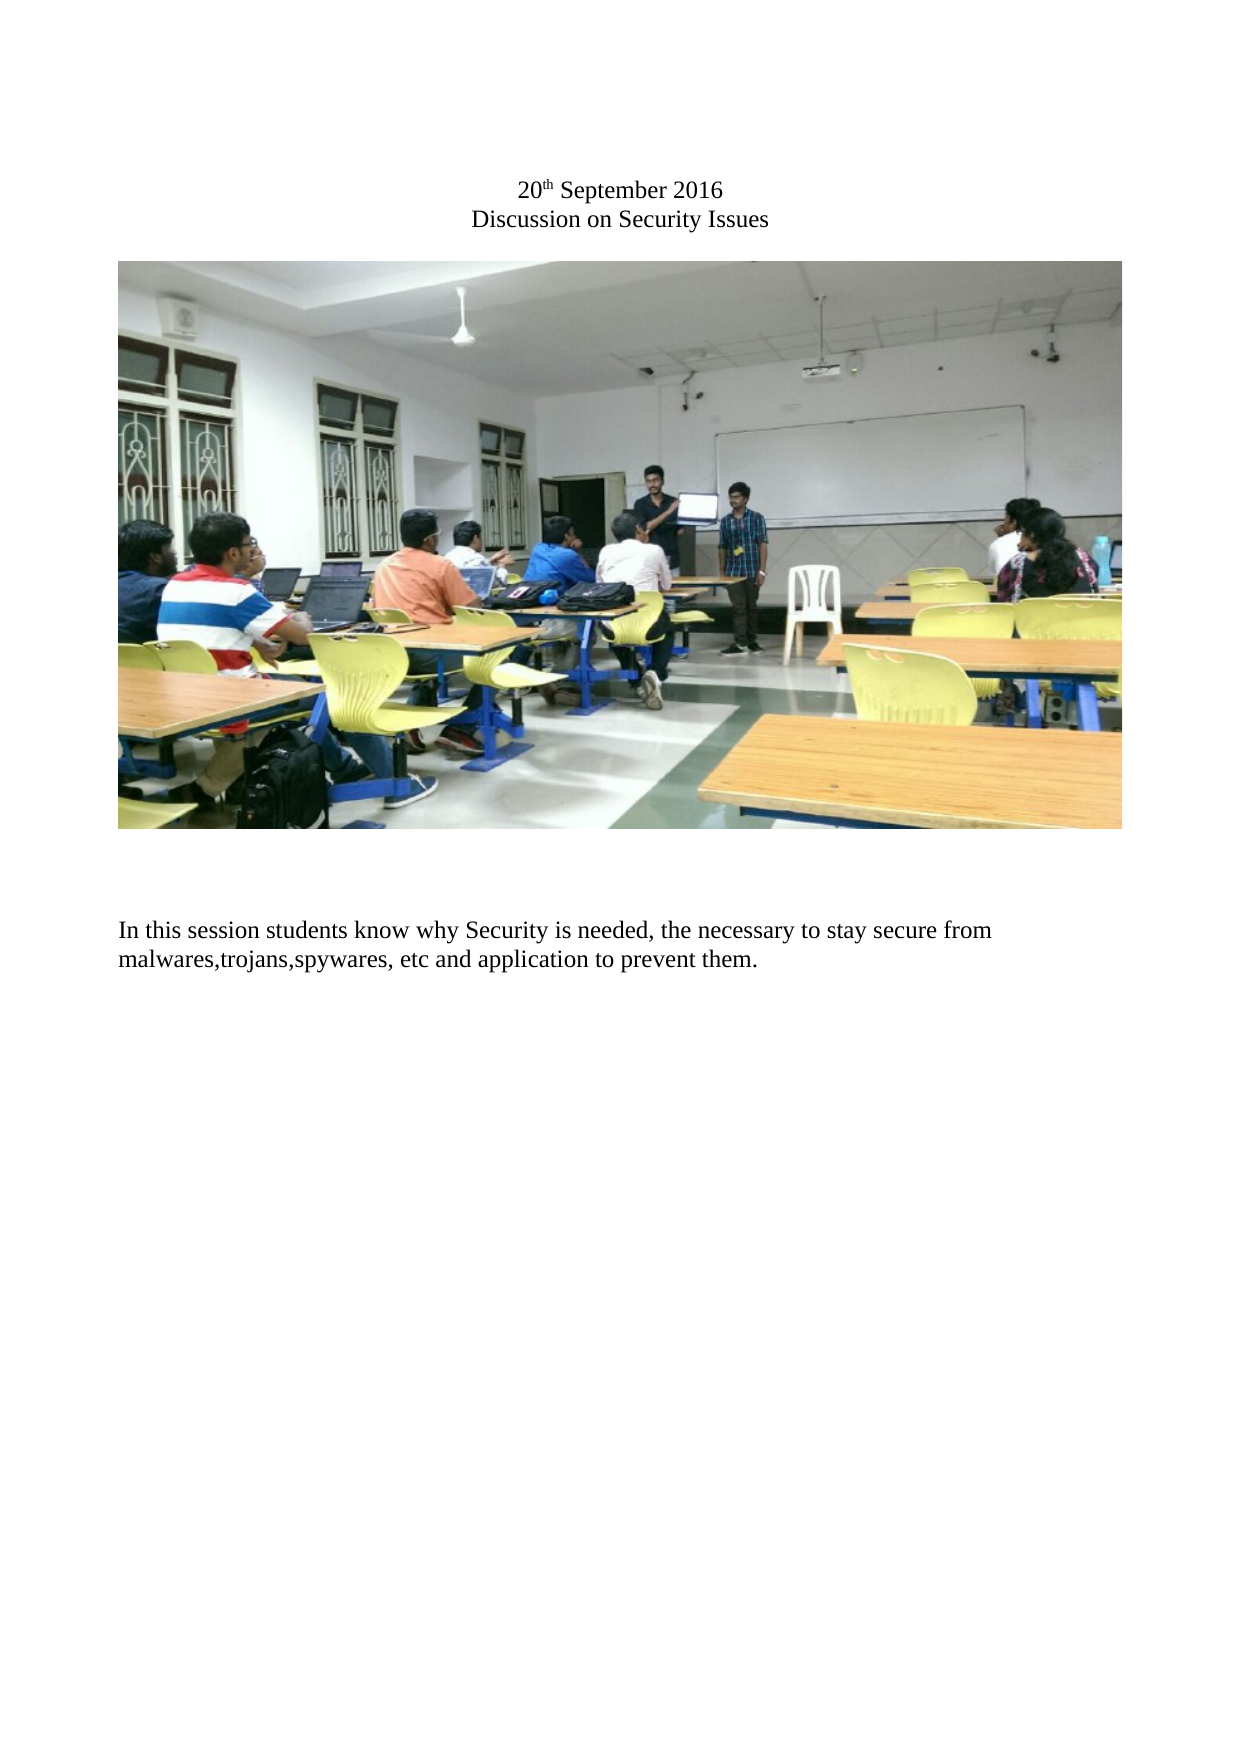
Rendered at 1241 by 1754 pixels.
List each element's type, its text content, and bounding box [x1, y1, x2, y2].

text Discussion on Security Issues [118, 204, 1122, 233]
text In this session students know why Security is needed, the necessary to stay secure from malwares,trojans,spywares, etc and application to prevent them. [118, 915, 1122, 973]
picture [118, 261, 1123, 829]
text 20th September 2016 [118, 176, 1122, 204]
